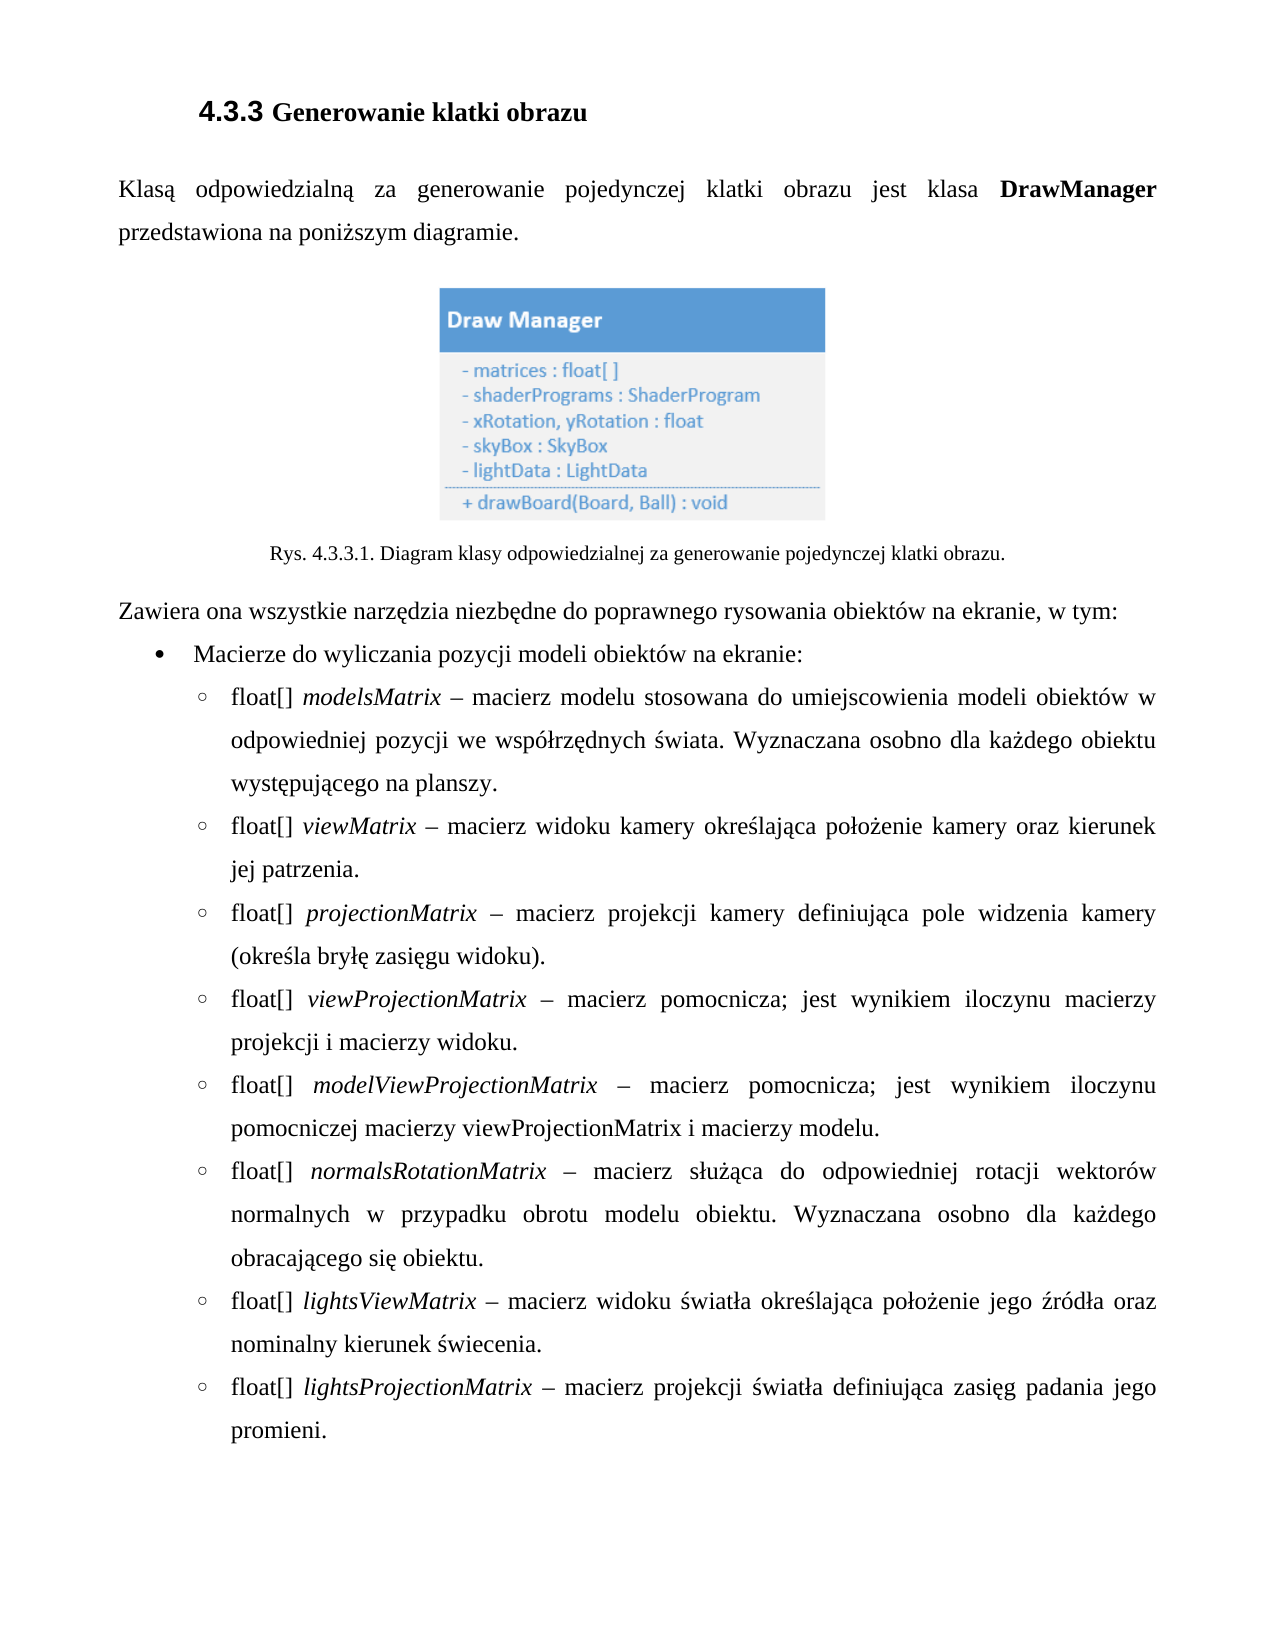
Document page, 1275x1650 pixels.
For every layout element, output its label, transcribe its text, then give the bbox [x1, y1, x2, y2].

list float[] viewMatrix – macierz widoku kamery określająca położenie kamery oraz kierunek jej patrzenia. [193, 811, 1157, 883]
list float[] modelsMatrix – macierz modelu stosowana do umiejscowienia modeli obiektów w odpowiedniej pozycji we współrzędnych świata. Wyznaczana osobno dla każdego obiektu występującego na planszy. [193, 682, 1157, 797]
text Rys. 4.3.3.1. Diagram klasy odpowiedzialnej za generowanie pojedynczej klatki obrazu. [118, 541, 1157, 565]
list float[] viewProjectionMatrix – macierz pomocnicza; jest wynikiem iloczynu macierzy projekcji i macierzy widoku. [193, 984, 1157, 1056]
subtitle Generowanie klatki obrazu [191, 94, 1157, 128]
text Klasą odpowiedzialną za generowanie pojedynczej klatki obrazu jest klasa DrawManager przedstawiona na poniższym diagramie. [118, 174, 1157, 246]
text Zawiera ona wszystkie narzędzia niezbędne do poprawnego rysowania obiektów na ekranie, w tym: [118, 596, 1157, 624]
picture [415, 261, 860, 539]
list float[] lightsViewMatrix – macierz widoku światła określająca położenie jego źródła oraz nominalny kierunek świecenia. [193, 1286, 1157, 1358]
list float[] lightsProjectionMatrix – macierz projekcji światła definiująca zasięg padania jego promieni. [193, 1372, 1157, 1444]
list float[] normalsRotationMatrix – macierz służąca do odpowiedniej rotacji wektorów normalnych w przypadku obrotu modelu obiektu. Wyznaczana osobno dla każdego obracającego się obiektu. [193, 1156, 1157, 1271]
list float[] projectionMatrix – macierz projekcji kamery definiująca pole widzenia kamery (określa bryłę zasięgu widoku). [193, 898, 1157, 969]
list Macierze do wyliczania pozycji modeli obiektów na ekranie: [156, 639, 1157, 668]
list float[] modelViewProjectionMatrix – macierz pomocnicza; jest wynikiem iloczynu pomocniczej macierzy viewProjectionMatrix i macierzy modelu. [193, 1070, 1157, 1142]
